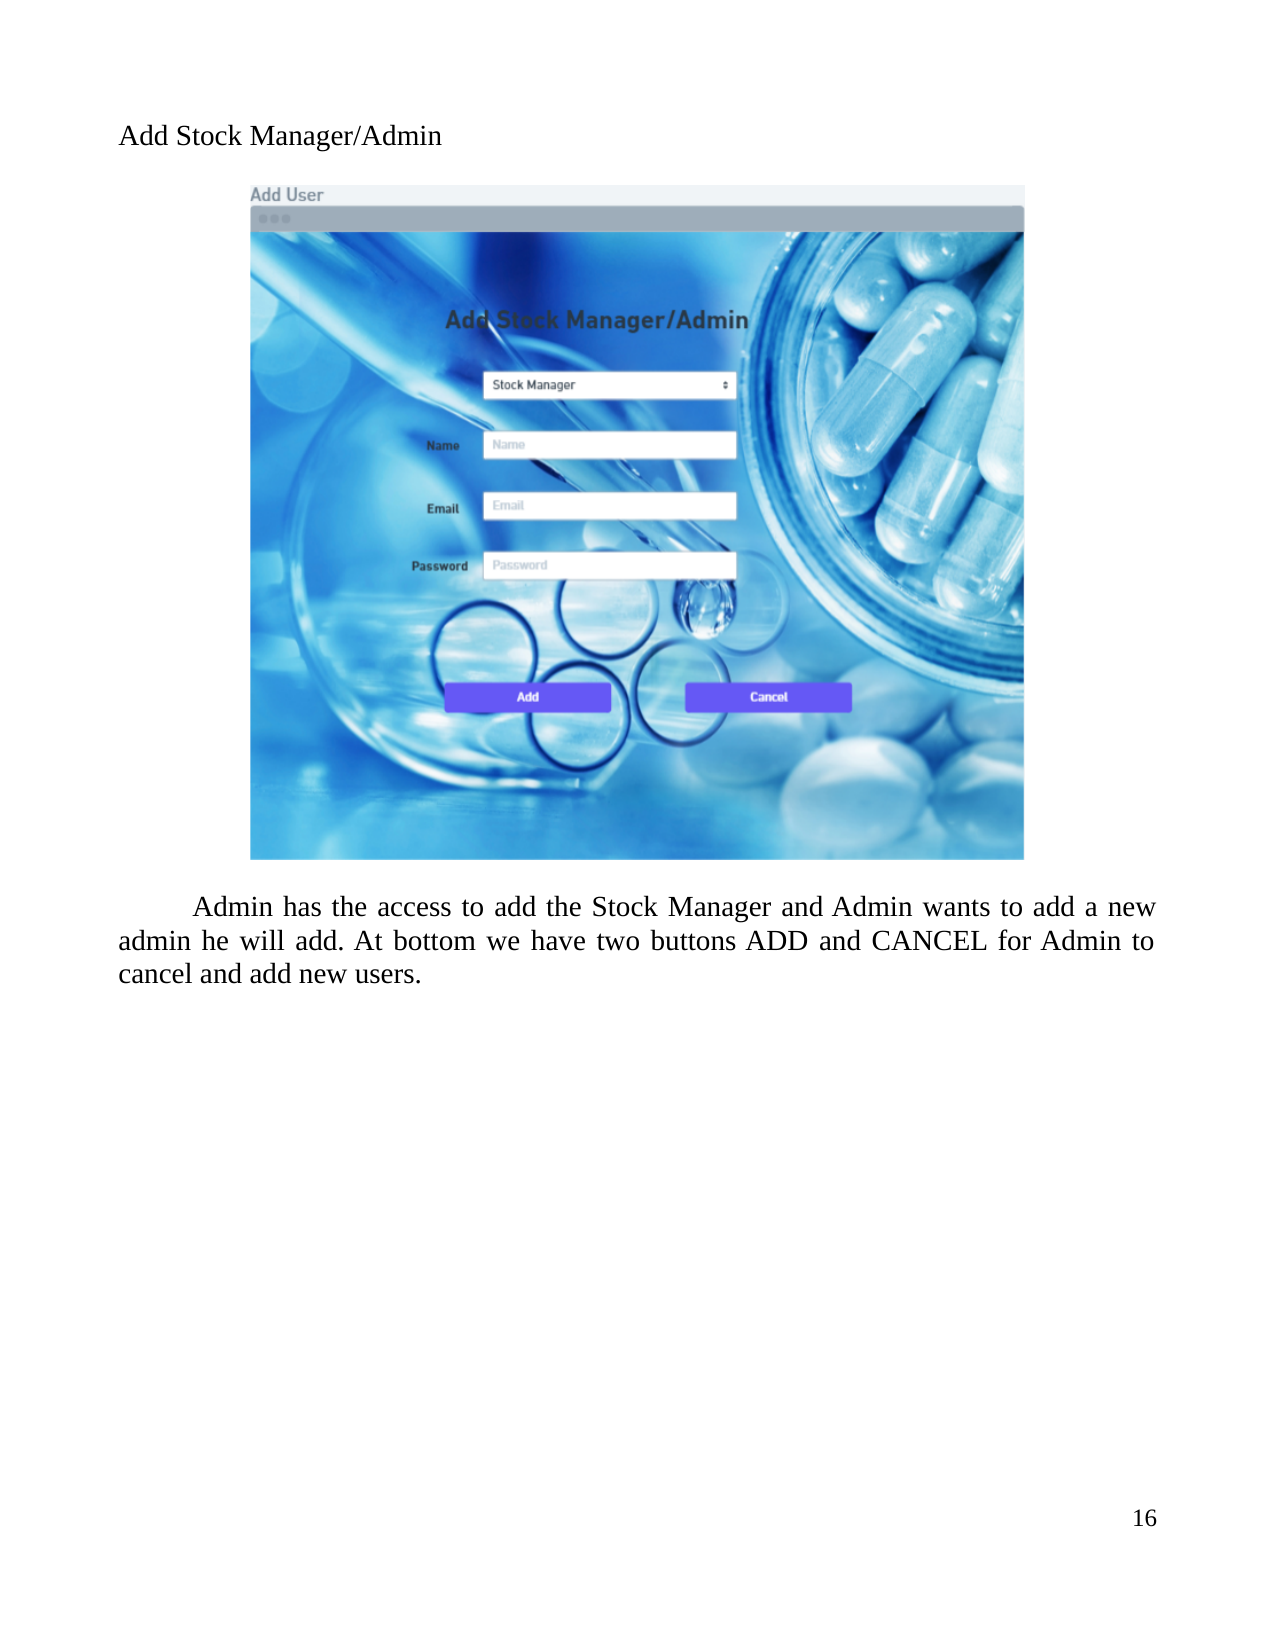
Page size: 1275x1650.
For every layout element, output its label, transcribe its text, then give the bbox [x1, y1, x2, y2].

text Admin has the access to add the Stock Manager and Admin wants to add a new admin he will add. At bottom we have two buttons ADD and CANCEL for Admin to cancel and add new users. [118, 889, 1157, 990]
picture [250, 185, 1025, 860]
text Add Stock Manager/Admin [118, 118, 1157, 152]
